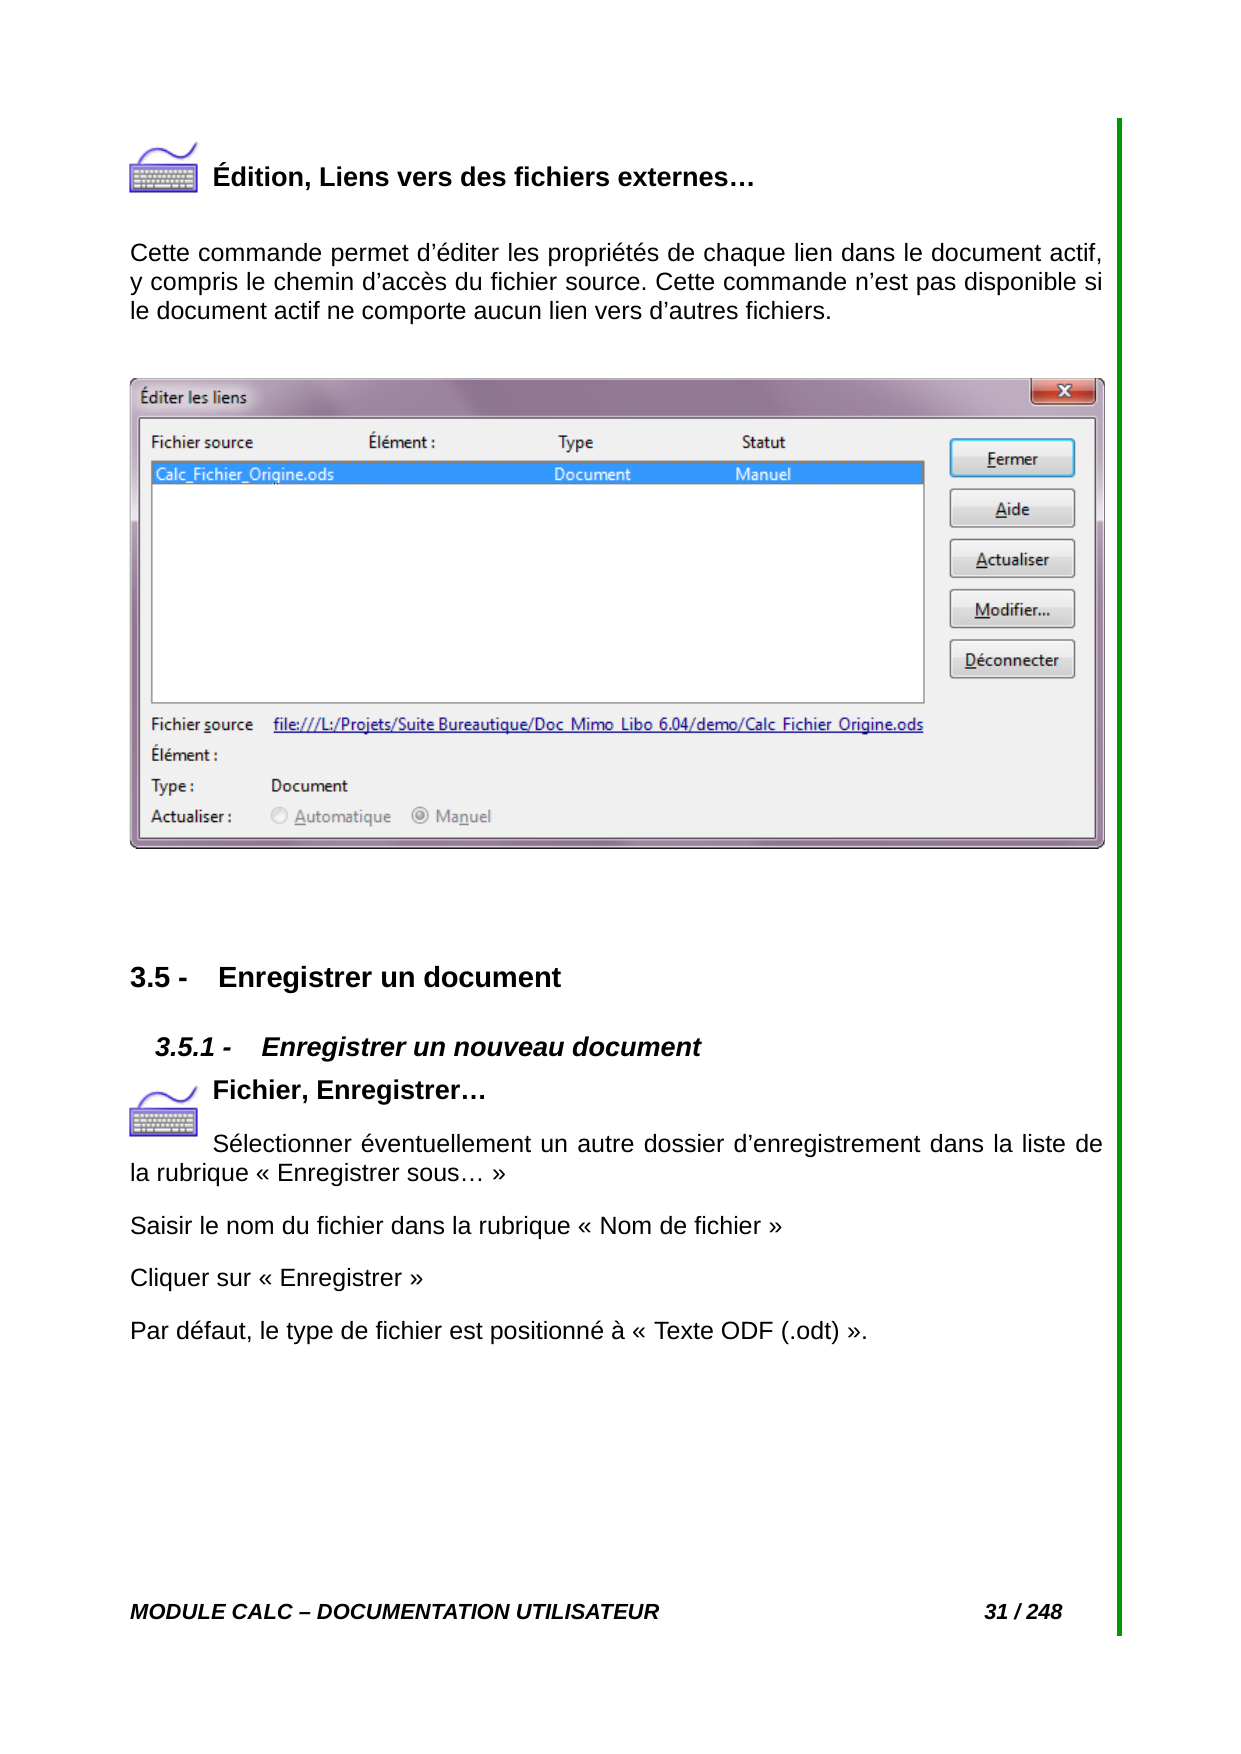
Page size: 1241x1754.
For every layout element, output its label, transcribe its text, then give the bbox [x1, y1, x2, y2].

subtitle Enregistrer un document [130, 959, 1105, 993]
text Cliquer sur « Enregistrer » [130, 1263, 1105, 1292]
text Sélectionner éventuellement un autre dossier d’enregistrement dans la liste de la rubrique « Enregistrer sous… » [130, 1129, 1105, 1187]
picture [125, 131, 201, 207]
subtitle Enregistrer un nouveau document [155, 1031, 1105, 1062]
text Cette commande permet d’éditer les propriétés de chaque lien dans le document actif, y compris le chemin d’accès du fichier source. Cette commande n’est pas disponible si le document actif ne comporte aucun lien vers d’autres fichiers. [130, 238, 1105, 325]
picture [129, 378, 1105, 849]
text Fichier, Enregistrer… [130, 1074, 1105, 1105]
text Édition, Liens vers des fichiers externes… [201, 161, 1105, 192]
text Saisir le nom du fichier dans la rubrique « Nom de fichier » [130, 1211, 1105, 1240]
picture [125, 1075, 201, 1151]
text Par défaut, le type de fichier est positionné à « Texte ODF (.odt) ». [130, 1316, 1105, 1345]
